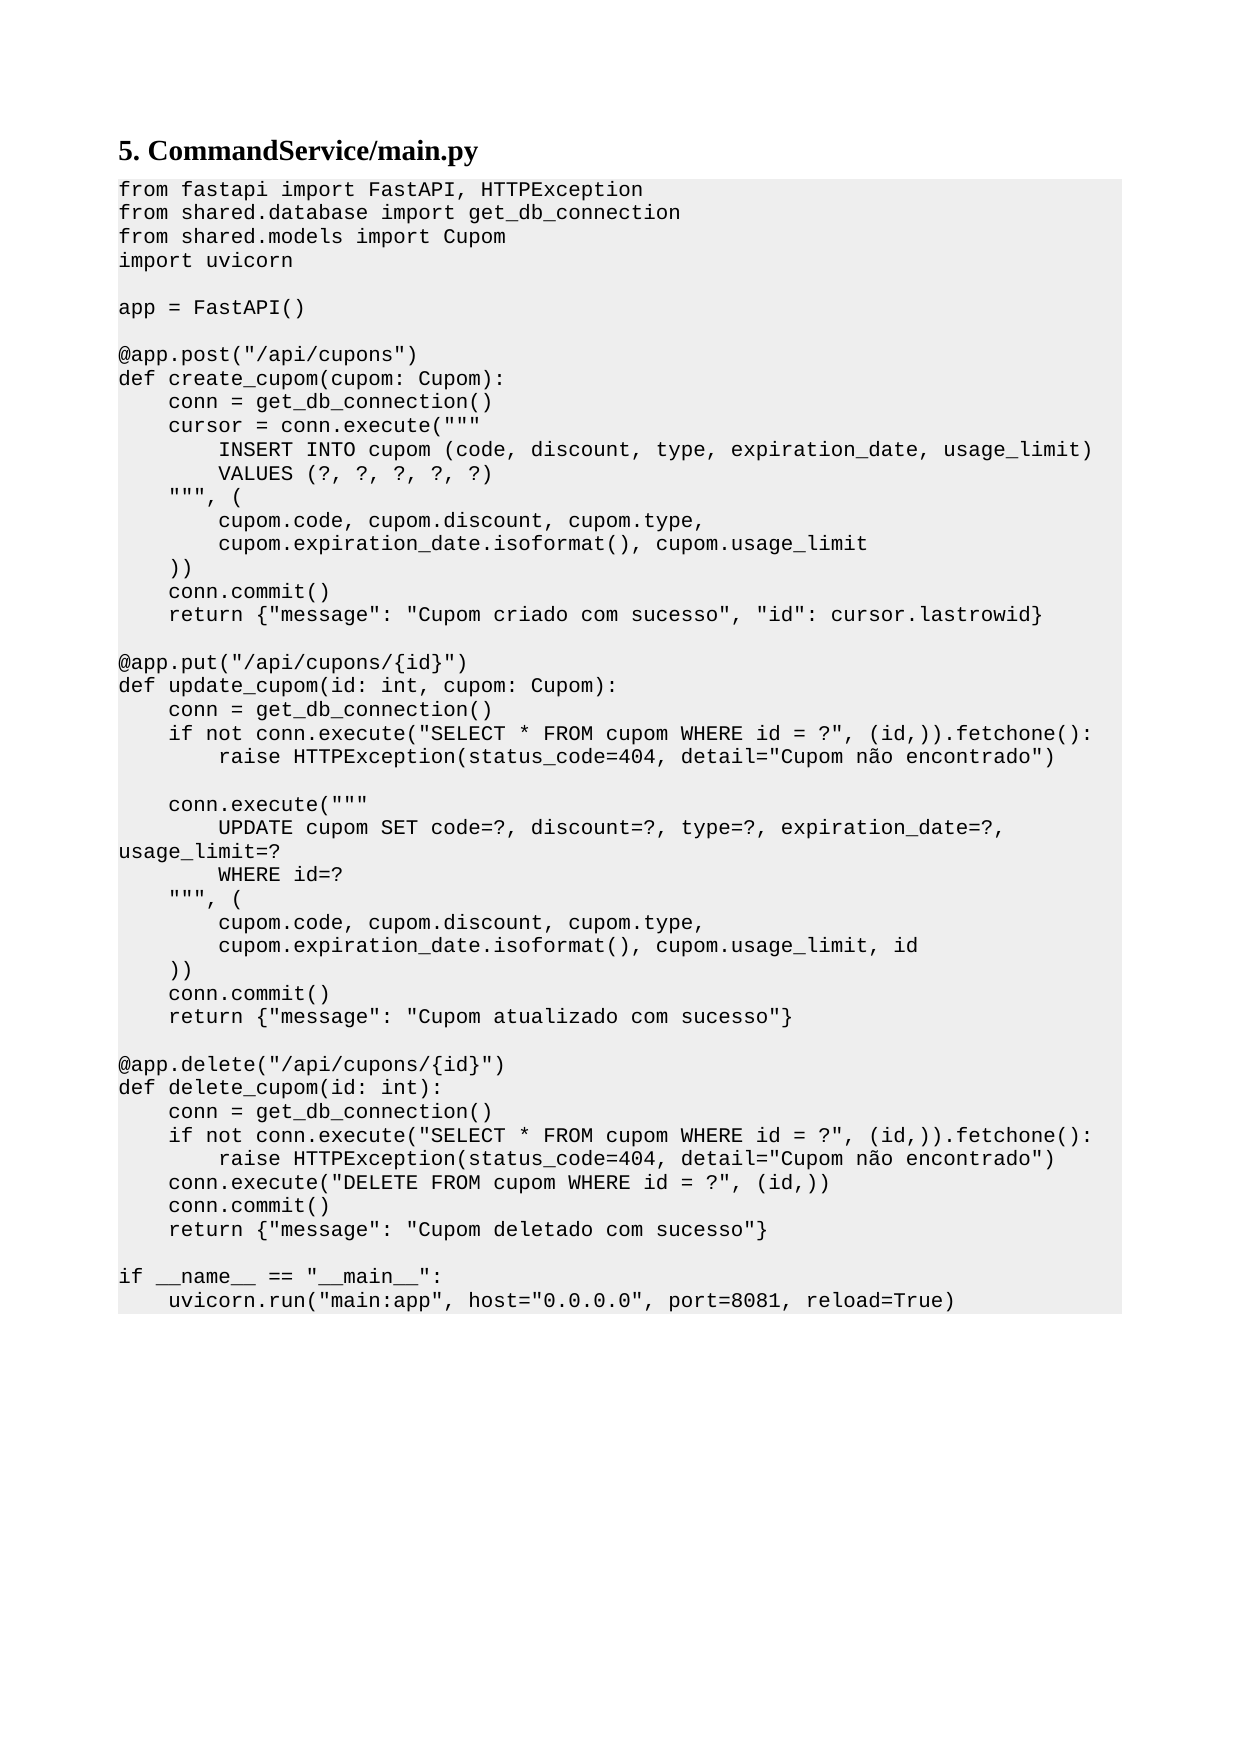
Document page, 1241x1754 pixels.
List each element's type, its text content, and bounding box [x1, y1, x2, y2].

text def update_cupom(id: int, cupom: Cupom): [118, 675, 1122, 699]
text if not conn.execute("SELECT * FROM cupom WHERE id = ?", (id,)).fetchone(): [118, 723, 1122, 746]
text import uvicorn [118, 250, 1122, 273]
text @app.post("/api/cupons") [118, 344, 1122, 368]
text raise HTTPException(status_code=404, detail="Cupom não encontrado") [118, 746, 1122, 770]
text uvicorn.run("main:app", host="0.0.0.0", port=8081, reload=True) [118, 1290, 1122, 1314]
text VALUES (?, ?, ?, ?, ?) [118, 462, 1122, 486]
text @app.delete("/api/cupons/{id}") [118, 1054, 1122, 1077]
text conn.commit() [118, 581, 1122, 604]
text return {"message": "Cupom atualizado com sucesso"} [118, 1006, 1122, 1030]
text """, ( [118, 888, 1122, 912]
text cupom.expiration_date.isoformat(), cupom.usage_limit, id [118, 935, 1122, 959]
text def delete_cupom(id: int): [118, 1077, 1122, 1101]
text cupom.expiration_date.isoformat(), cupom.usage_limit [118, 533, 1122, 557]
text conn.commit() [118, 1196, 1122, 1219]
text cupom.code, cupom.discount, cupom.type, [118, 912, 1122, 935]
text app = FastAPI() [118, 297, 1122, 321]
text from shared.database import get_db_connection [118, 202, 1122, 226]
text UPDATE cupom SET code=?, discount=?, type=?, expiration_date=?, usage_limit=? [118, 817, 1122, 864]
text if not conn.execute("SELECT * FROM cupom WHERE id = ?", (id,)).fetchone(): [118, 1124, 1122, 1148]
text )) [118, 959, 1122, 983]
text cursor = conn.execute(""" [118, 415, 1122, 439]
text raise HTTPException(status_code=404, detail="Cupom não encontrado") [118, 1148, 1122, 1172]
text conn = get_db_connection() [118, 699, 1122, 723]
text conn.execute("DELETE FROM cupom WHERE id = ?", (id,)) [118, 1172, 1122, 1196]
text conn = get_db_connection() [118, 1101, 1122, 1124]
text return {"message": "Cupom criado com sucesso", "id": cursor.lastrowid} [118, 604, 1122, 628]
text conn.commit() [118, 983, 1122, 1006]
text WHERE id=? [118, 864, 1122, 888]
text cupom.code, cupom.discount, cupom.type, [118, 510, 1122, 533]
text """, ( [118, 486, 1122, 510]
text )) [118, 557, 1122, 581]
text from shared.models import Cupom [118, 226, 1122, 250]
text def create_cupom(cupom: Cupom): [118, 368, 1122, 392]
text INSERT INTO cupom (code, discount, type, expiration_date, usage_limit) [118, 439, 1122, 462]
text from fastapi import FastAPI, HTTPException [118, 179, 1122, 202]
text return {"message": "Cupom deletado com sucesso"} [118, 1219, 1122, 1243]
text conn = get_db_connection() [118, 392, 1122, 415]
text conn.execute(""" [118, 793, 1122, 817]
text @app.put("/api/cupons/{id}") [118, 652, 1122, 675]
text if __name__ == "__main__": [118, 1266, 1122, 1290]
subtitle 5. CommandService/main.py [118, 133, 1122, 166]
